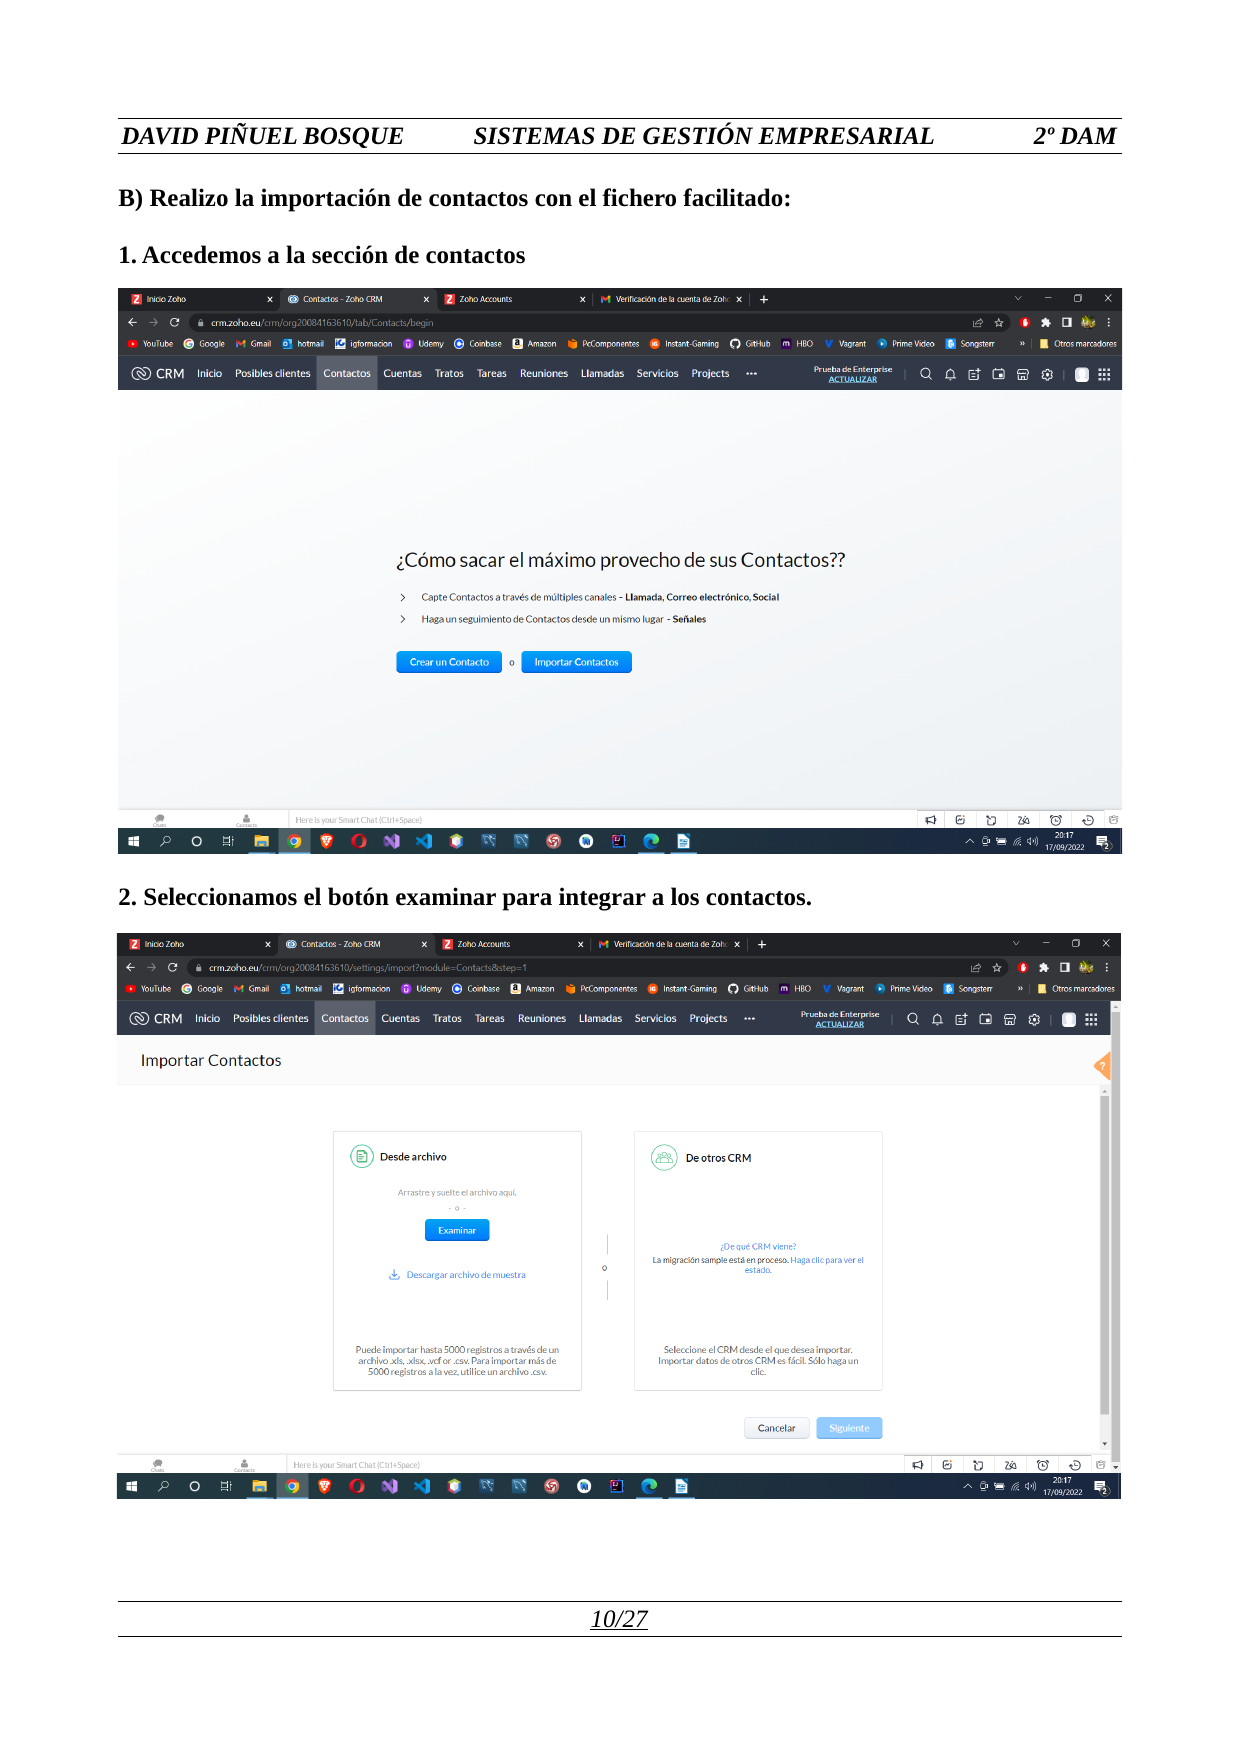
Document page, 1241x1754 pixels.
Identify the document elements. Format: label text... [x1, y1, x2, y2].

text B) Realizo la importación de contactos con el fichero facilitado: [118, 183, 1122, 211]
text 1. Accedemos a la sección de contactos [118, 240, 1122, 269]
picture [116, 933, 1121, 1499]
text 2. Seleccionamos el botón examinar para integrar a los contactos. [118, 882, 1122, 911]
picture [118, 288, 1123, 854]
